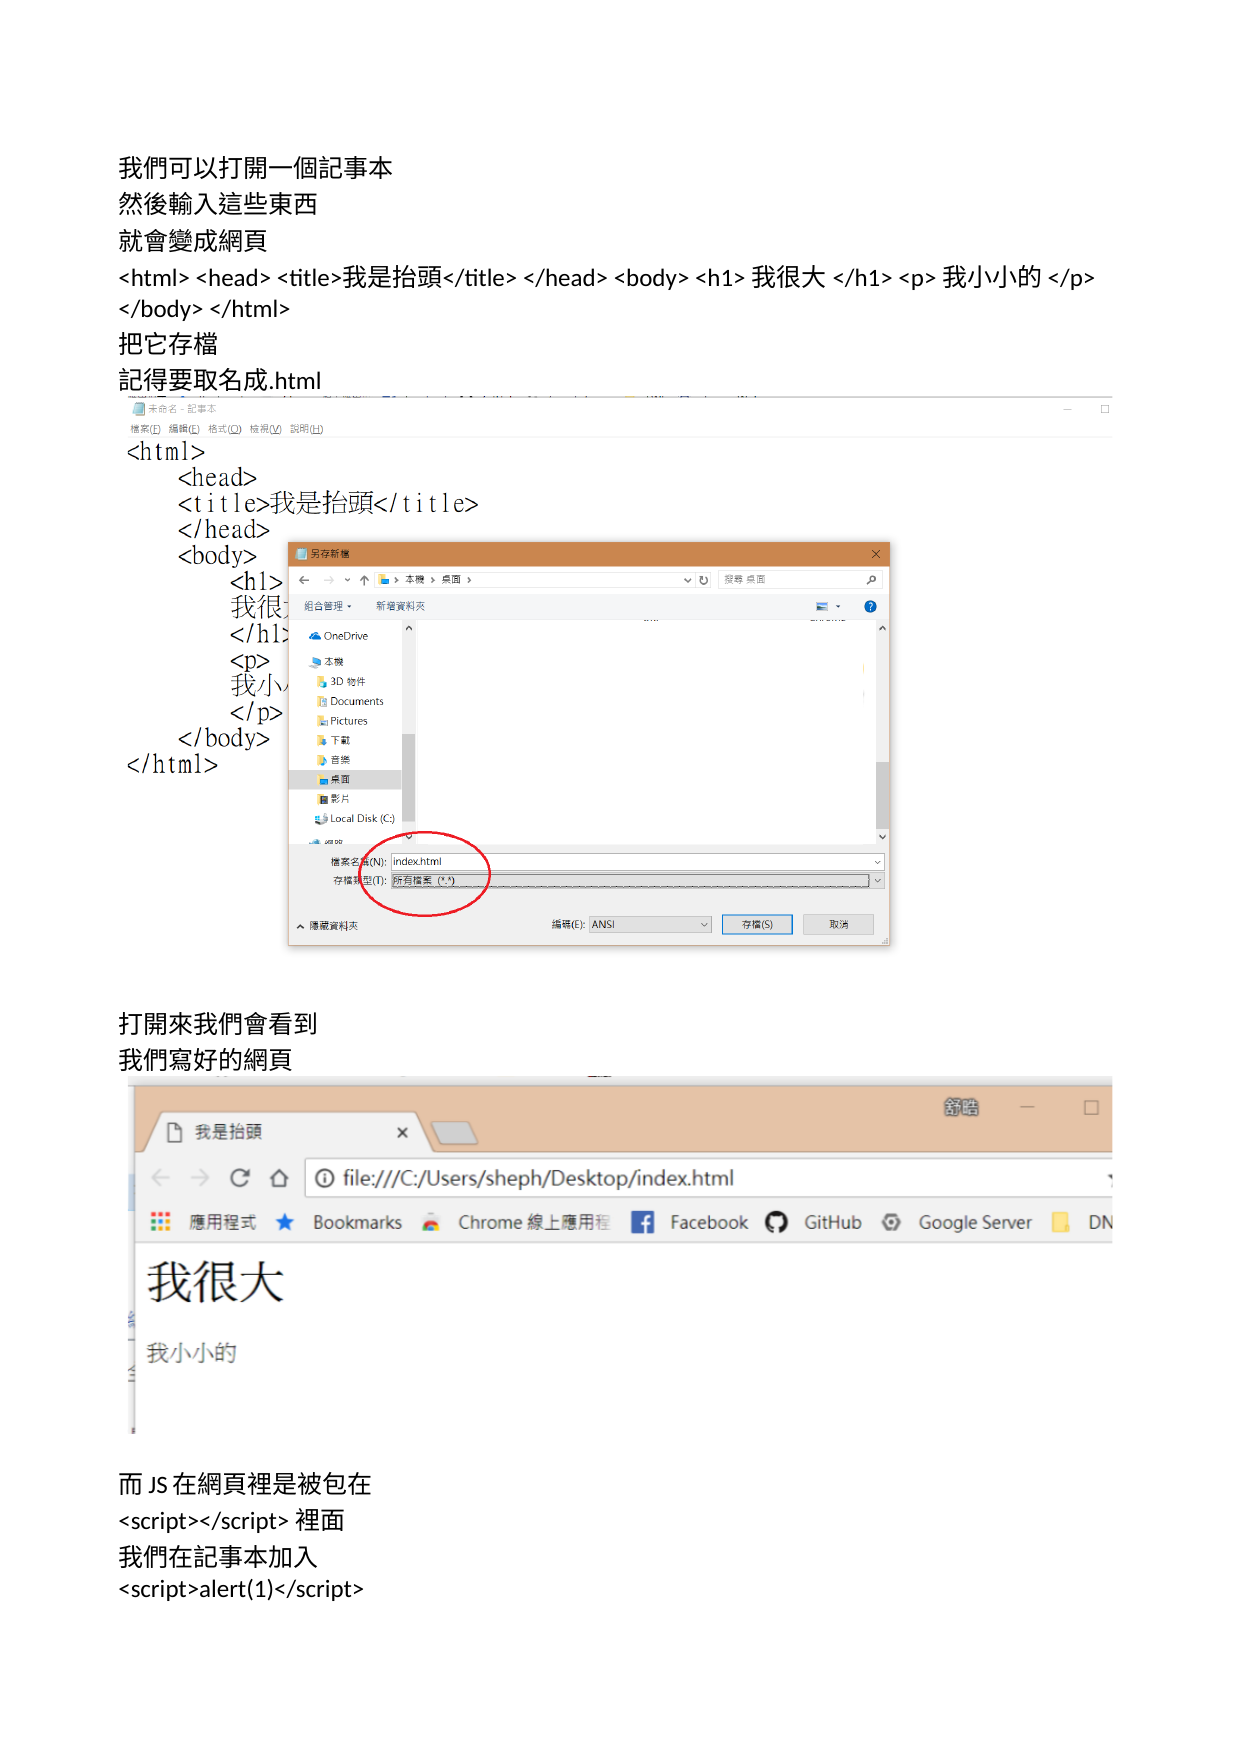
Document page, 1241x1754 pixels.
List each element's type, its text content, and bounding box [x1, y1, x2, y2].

text 記得要取名成.html [118, 360, 1122, 397]
text 我們可以打開一個記事本 [118, 149, 1122, 185]
text <html> <head> <title>我是抬頭</title> </head> <body> <h1> 我很大 </h1> <p> 我小小的 </p> </body> </html> [118, 257, 1122, 324]
text 就會變成網頁 [118, 221, 1122, 257]
picture [127, 396, 1113, 974]
picture [127, 1076, 1113, 1434]
text <script></script> 裡面 [118, 1501, 1122, 1537]
text 然後輸入這些東西 [118, 185, 1122, 221]
text 而JS在網頁裡是被包在 [118, 1464, 1122, 1501]
text 我們在記事本加入 [118, 1537, 1122, 1573]
text <script>alert(1)</script> [118, 1573, 1122, 1604]
text 打開來我們會看到 [118, 1004, 1122, 1040]
text 我們寫好的網頁 [118, 1040, 1122, 1077]
text 把它存檔 [118, 324, 1122, 360]
